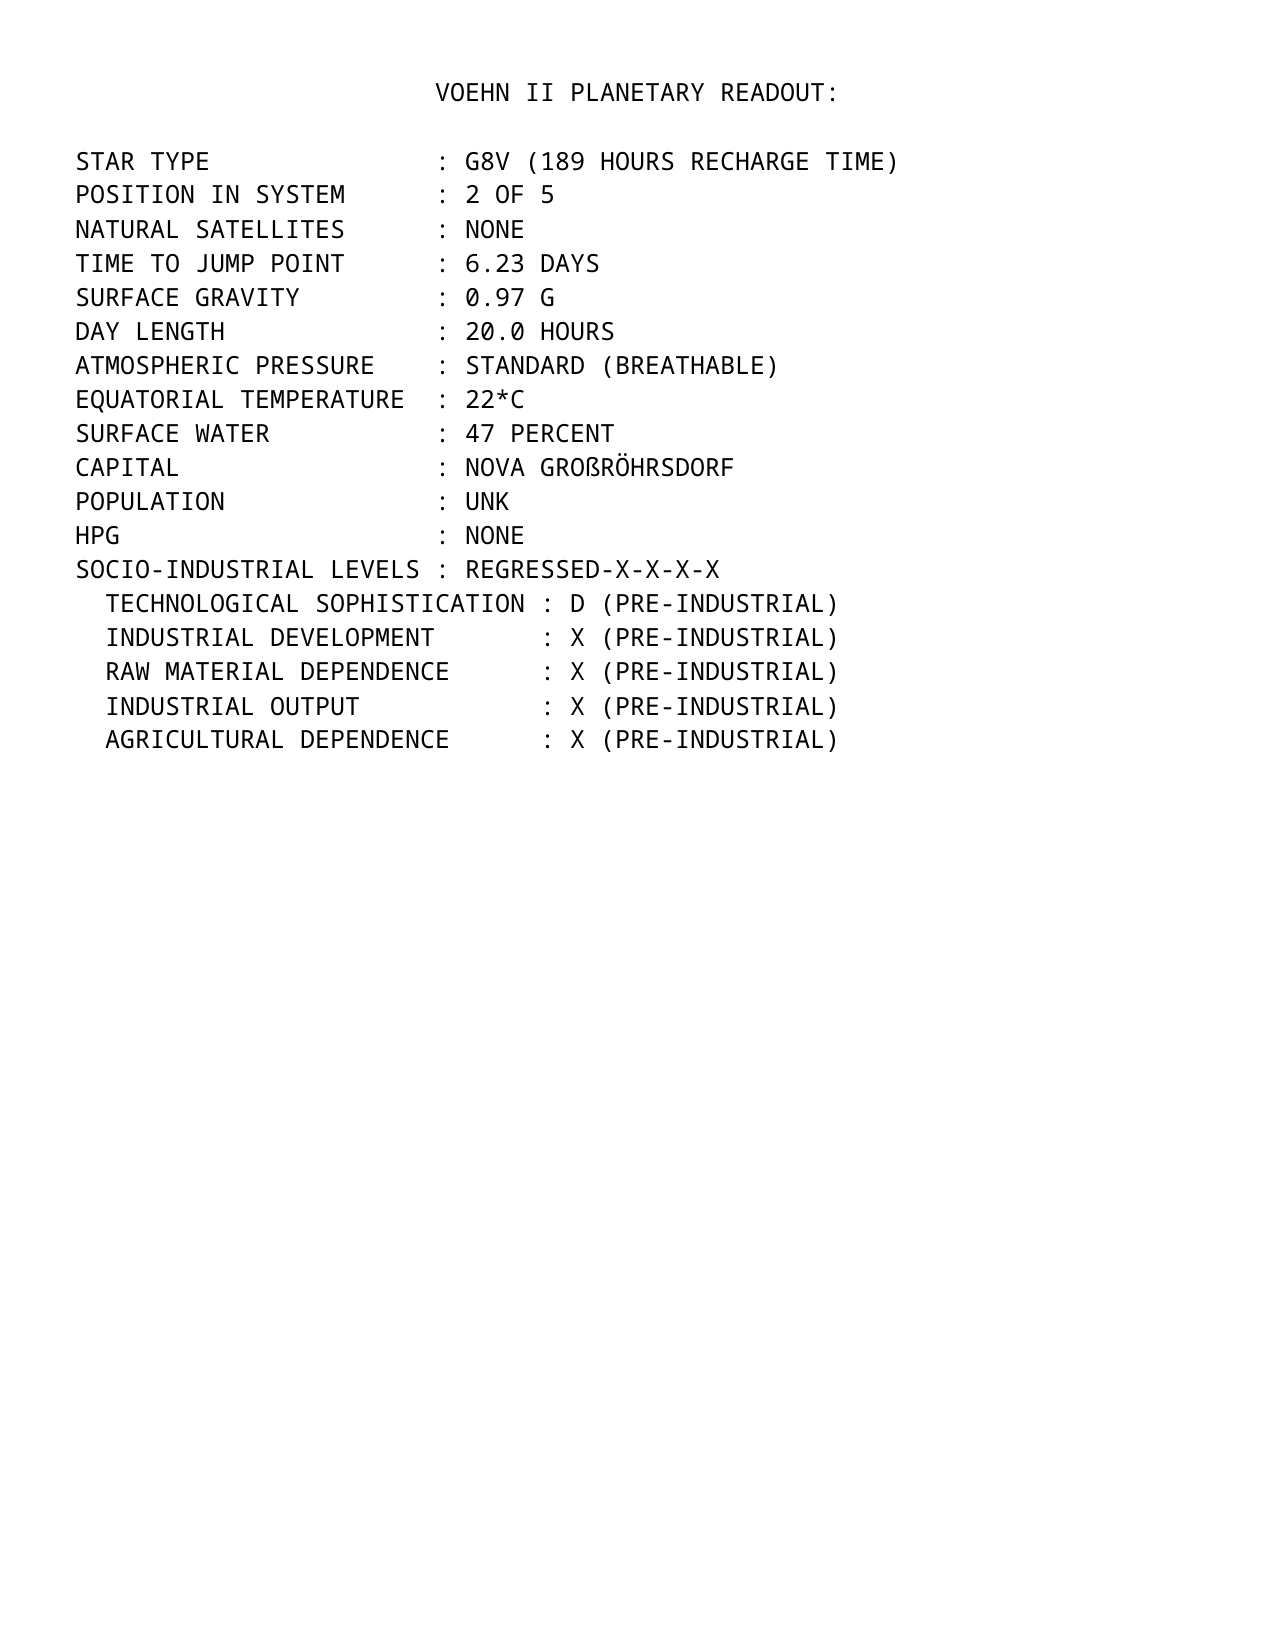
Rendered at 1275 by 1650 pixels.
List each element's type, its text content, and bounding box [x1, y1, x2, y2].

text INDUSTRIAL OUTPUT : X (PRE-INDUSTRIAL) [75, 688, 1200, 722]
text TECHNOLOGICAL SOPHISTICATION : D (PRE-INDUSTRIAL) [75, 586, 1200, 620]
text INDUSTRIAL DEVELOPMENT : X (PRE-INDUSTRIAL) [75, 620, 1200, 654]
text CAPITAL : NOVA GROßRÖHRSDORF [75, 450, 1200, 484]
text NATURAL SATELLITES : NONE [75, 211, 1200, 245]
text SOCIO-INDUSTRIAL LEVELS : REGRESSED-X-X-X-X [75, 552, 1200, 586]
text AGRICULTURAL DEPENDENCE : X (PRE-INDUSTRIAL) [75, 722, 1200, 756]
text DAY LENGTH : 20.0 HOURS [75, 313, 1200, 347]
text VOEHN II PLANETARY READOUT: [75, 75, 1200, 109]
text POPULATION : UNK [75, 484, 1200, 518]
text TIME TO JUMP POINT : 6.23 DAYS [75, 245, 1200, 279]
text SURFACE WATER : 47 PERCENT [75, 416, 1200, 450]
text SURFACE GRAVITY : 0.97 G [75, 279, 1200, 313]
text HPG : NONE [75, 518, 1200, 552]
text ATMOSPHERIC PRESSURE : STANDARD (BREATHABLE) [75, 347, 1200, 382]
text STAR TYPE : G8V (189 HOURS RECHARGE TIME) POSITION IN SYSTEM : 2 OF 5 [75, 143, 1200, 211]
text EQUATORIAL TEMPERATURE : 22*C [75, 382, 1200, 416]
text RAW MATERIAL DEPENDENCE : X (PRE-INDUSTRIAL) [75, 654, 1200, 688]
